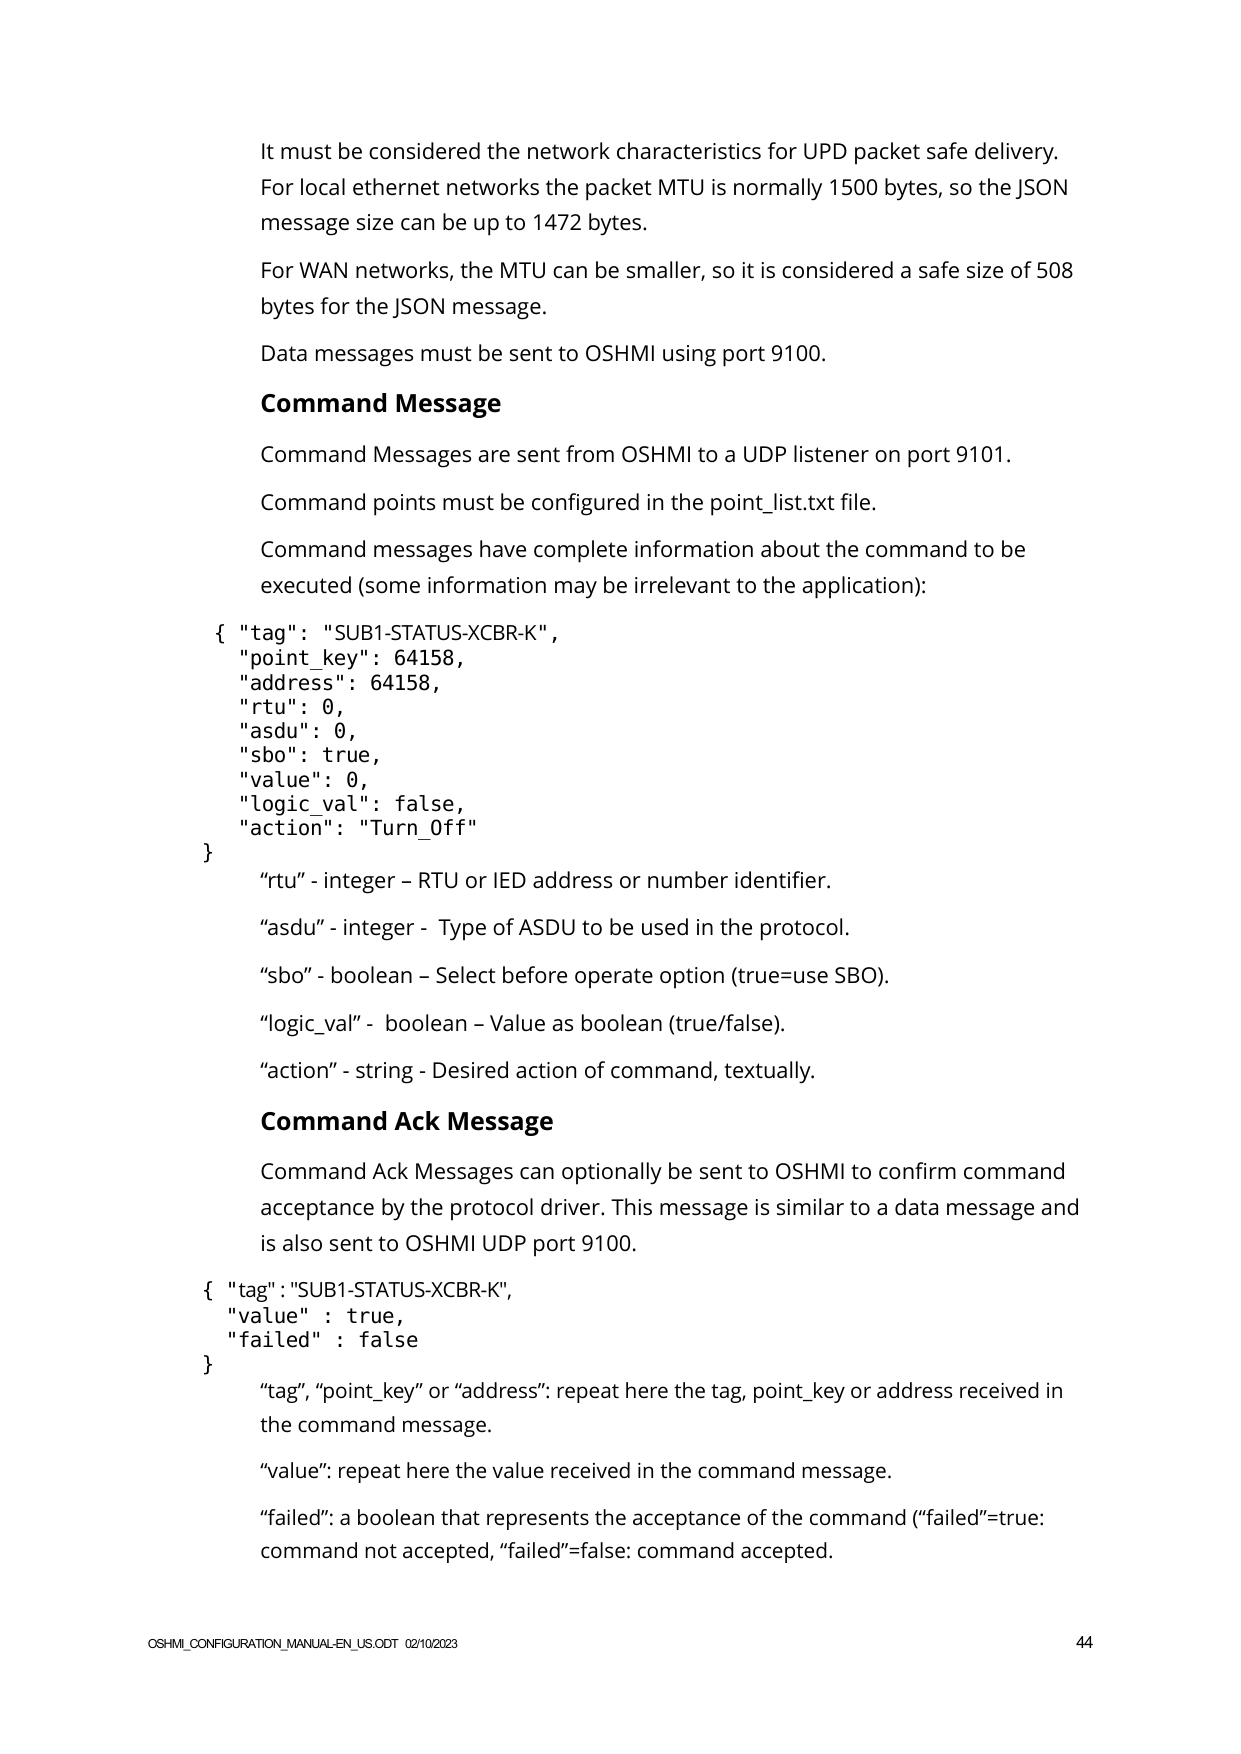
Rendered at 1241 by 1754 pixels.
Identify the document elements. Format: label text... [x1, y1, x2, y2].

text "action": "Turn_Off" [202, 816, 1093, 840]
text “sbo” - boolean – Select before operate option (true=use SBO). [260, 960, 1093, 990]
text "asdu": 0, [202, 719, 1093, 743]
text "point_key": 64158, [202, 646, 1093, 671]
text It must be considered the network characteristics for UPD packet safe delivery. For local ethernet networks the packet MTU is normally 1500 bytes, so the JSON message size can be up to 1472 bytes. [260, 136, 1093, 237]
text Command Message [260, 386, 1093, 420]
text "address": 64158, [202, 671, 1093, 695]
text Command Messages are sent from OSHMI to a UDP listener on port 9101. [260, 439, 1093, 469]
text { "tag": "SUB1-STATUS-XCBR-K", [202, 618, 1093, 646]
text { "tag" : "SUB1-STATUS-XCBR-K", [202, 1275, 1093, 1304]
text “action” - string - Desired action of command, textually. [260, 1056, 1093, 1085]
text Command messages have complete information about the command to be executed (some information may be irrelevant to the application): [260, 534, 1093, 600]
text Command Ack Message [260, 1103, 1093, 1137]
text "rtu": 0, [202, 695, 1093, 719]
text “value”: repeat here the value received in the command message. [260, 1457, 1093, 1485]
text Command points must be configured in the point_list.txt file. [260, 487, 1093, 516]
text “failed”: a boolean that represents the acceptance of the command (“failed”=true: command not accepted, “failed”=false: command accepted. [260, 1503, 1093, 1565]
text "logic_val": false, [202, 792, 1093, 816]
text Command Ack Messages can optionally be sent to OSHMI to confirm command acceptance by the protocol driver. This message is similar to a data message and is also sent to OSHMI UDP port 9100. [260, 1156, 1093, 1257]
text "failed" : false [202, 1328, 1093, 1352]
text "value" : true, [202, 1304, 1093, 1328]
text } [202, 840, 1093, 865]
text “logic_val” - boolean – Value as boolean (true/false). [260, 1008, 1093, 1038]
text "sbo": true, [202, 743, 1093, 768]
text “rtu” - integer – RTU or IED address or number identifier. [260, 865, 1093, 894]
text Data messages must be sent to OSHMI using port 9100. [260, 338, 1093, 368]
text } [202, 1352, 1093, 1376]
text For WAN networks, the MTU can be smaller, so it is considered a safe size of 508 bytes for the JSON message. [260, 255, 1093, 321]
text "value": 0, [202, 768, 1093, 792]
text “asdu” - integer - Type of ASDU to be used in the protocol. [260, 912, 1093, 942]
text “tag”, “point_key” or “address”: repeat here the tag, point_key or address received in the command message. [260, 1376, 1093, 1439]
